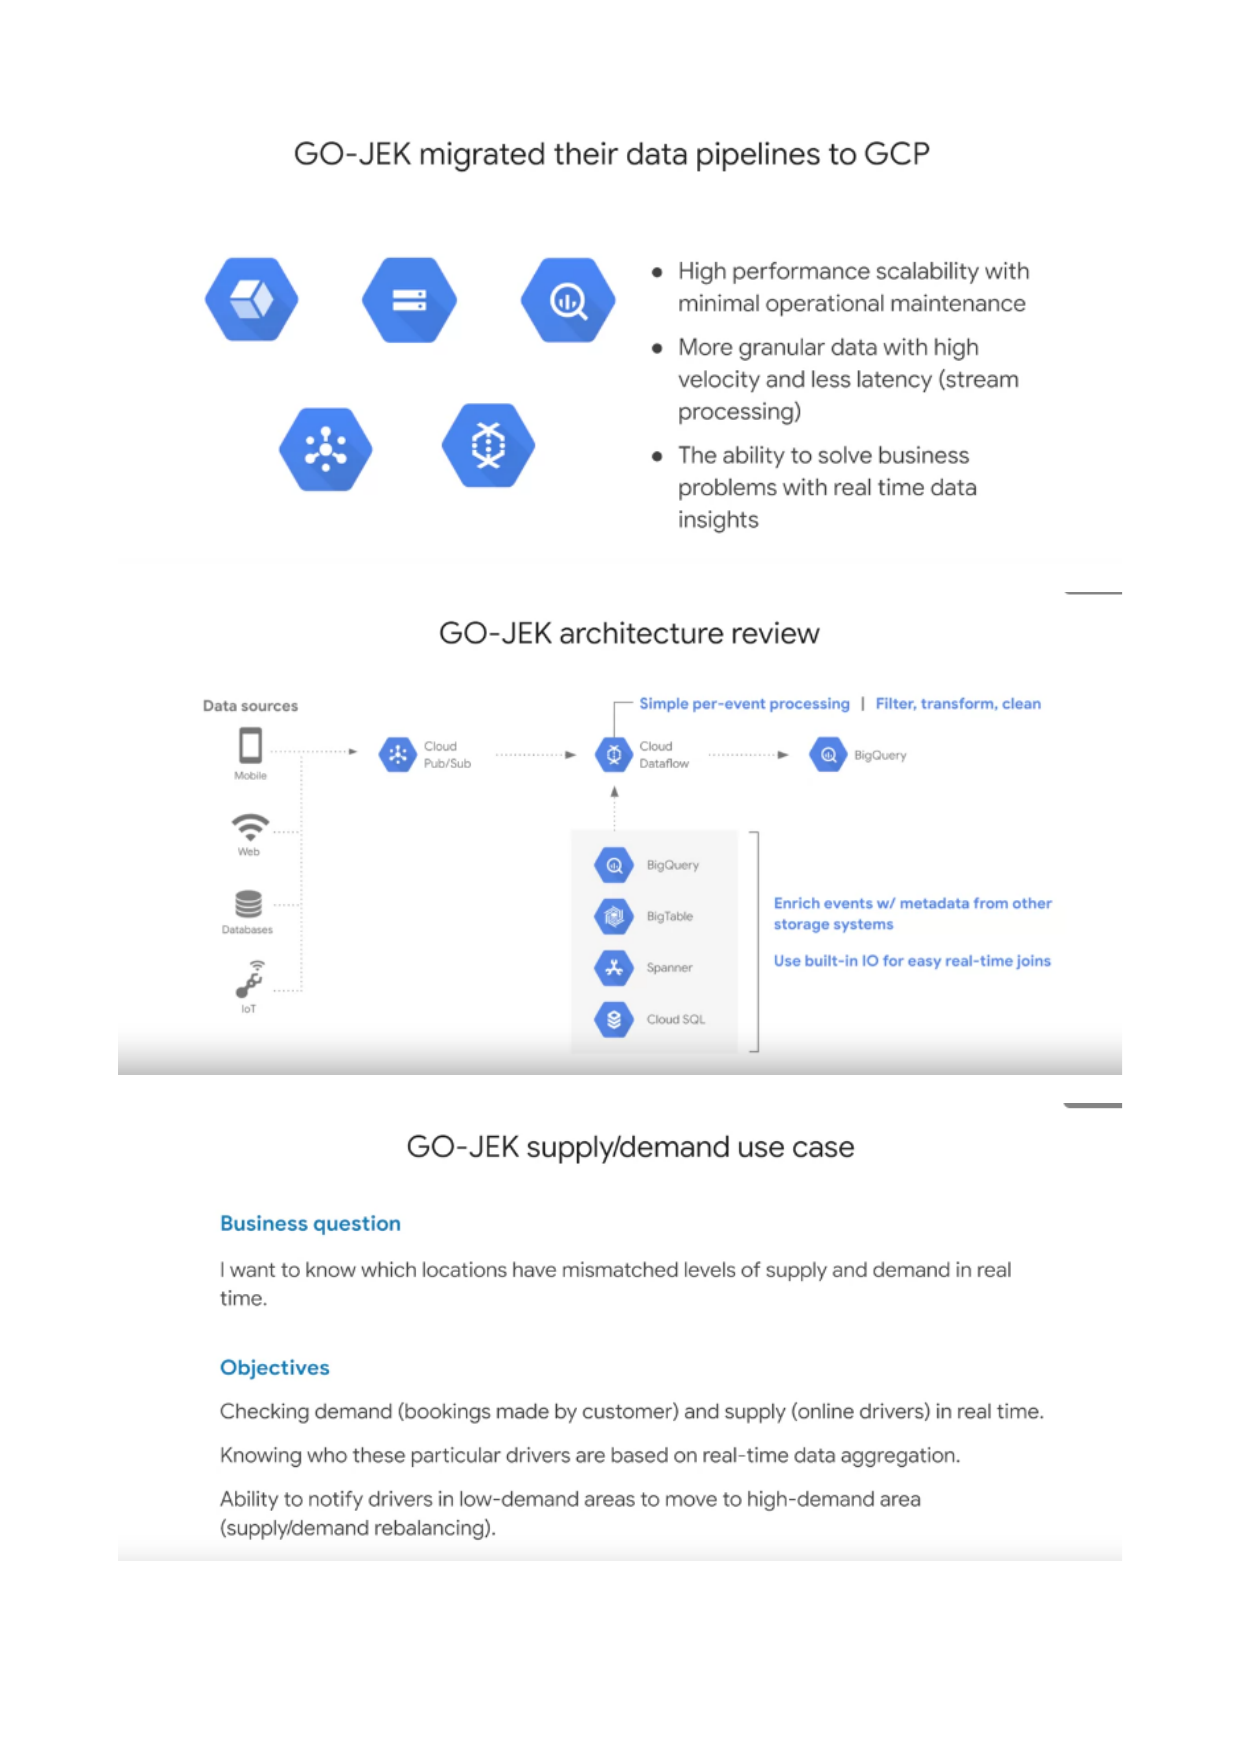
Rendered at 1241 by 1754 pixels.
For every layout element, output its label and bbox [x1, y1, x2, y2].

picture [118, 1103, 1123, 1561]
picture [118, 118, 1123, 564]
picture [118, 592, 1123, 1075]
